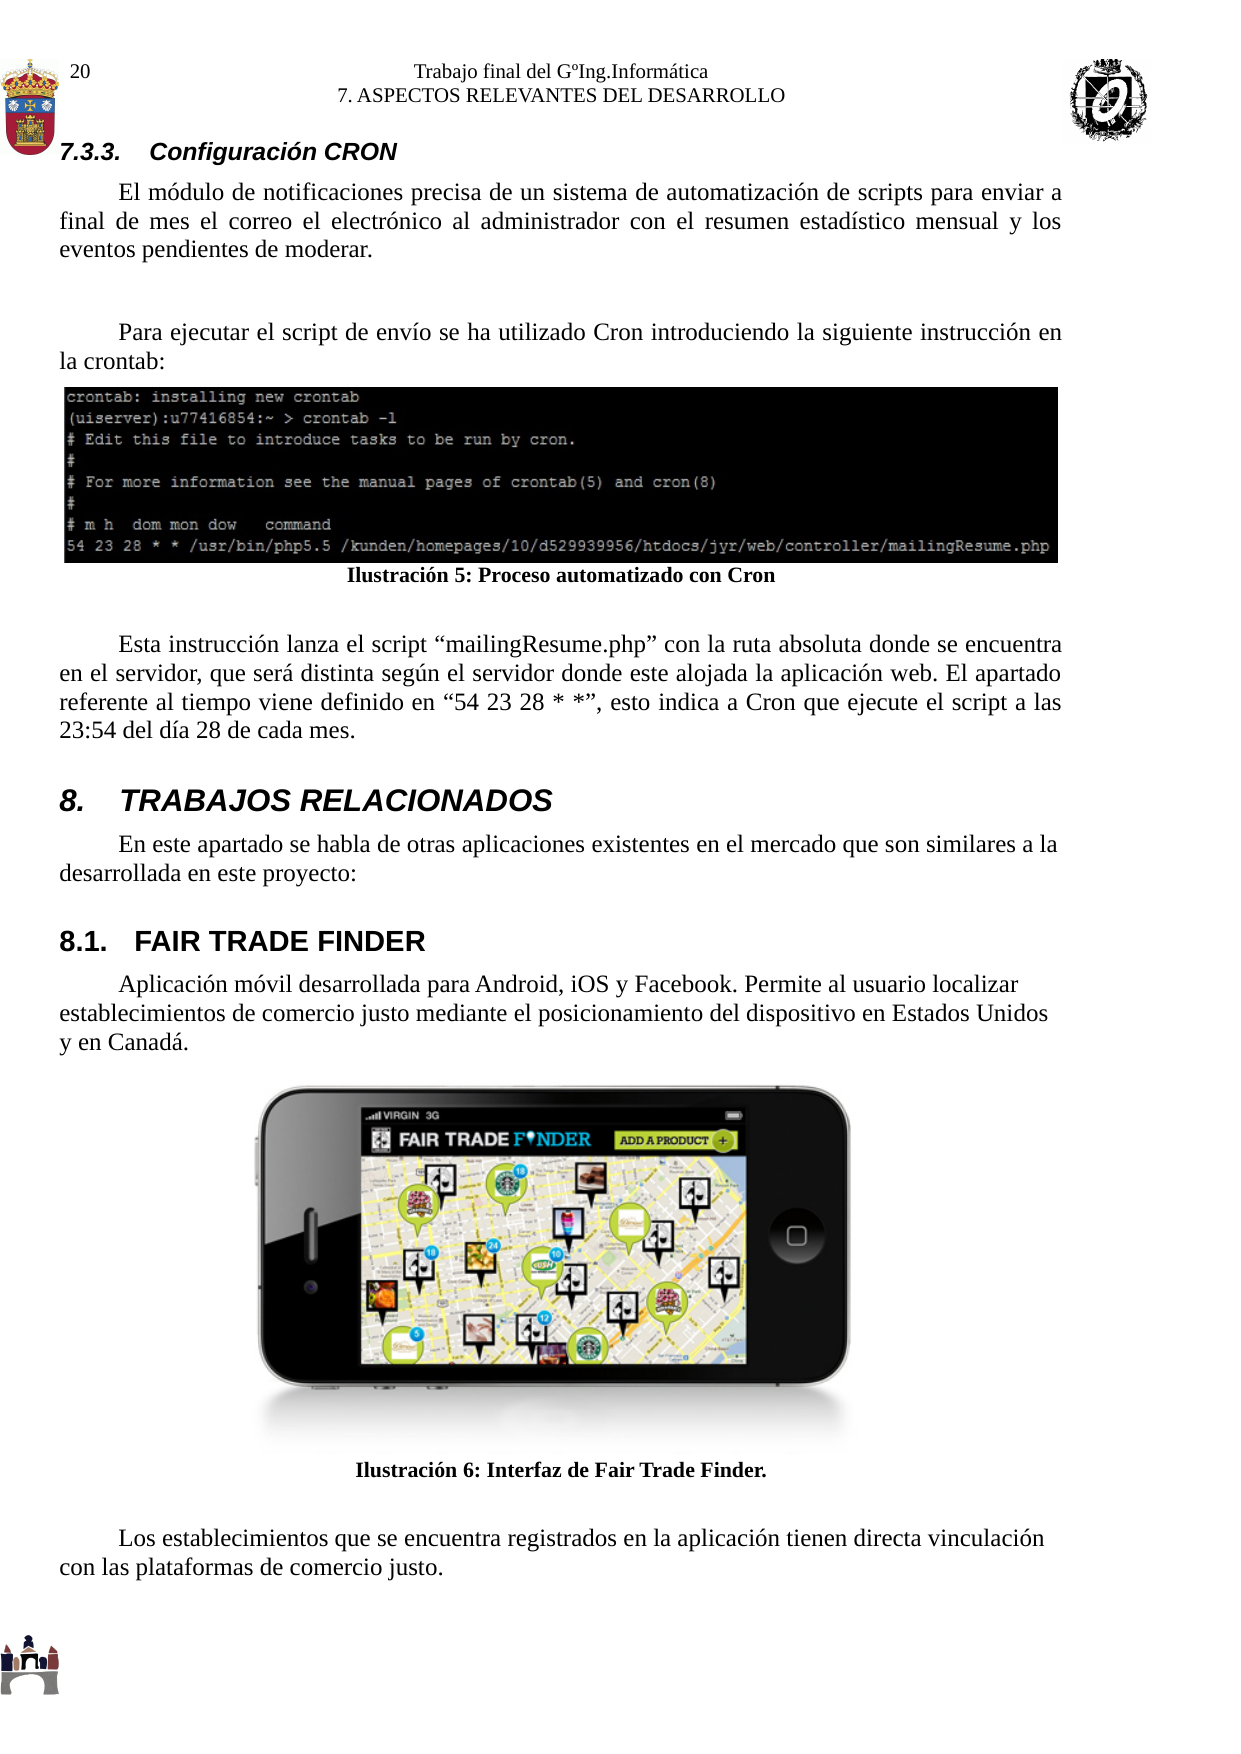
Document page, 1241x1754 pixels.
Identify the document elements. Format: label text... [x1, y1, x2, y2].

text En este apartado se habla de otras aplicaciones existentes en el mercado que son similares a la desarrollada en este proyecto: [59, 829, 1063, 887]
picture [243, 1068, 879, 1457]
text Aplicación móvil desarrollada para Android, iOS y Facebook. Permite al usuario localizar establecimientos de comercio justo mediante el posicionamiento del dispositivo en Estados Unidos y en Canadá. [59, 969, 1063, 1056]
subtitle TRABAJOS RELACIONADOS [59, 782, 1063, 818]
text Para ejecutar el script de envío se ha utilizado Cron introduciendo la siguiente instrucción en la crontab: [59, 317, 1063, 374]
picture [1063, 59, 1152, 144]
picture [0, 1634, 59, 1695]
text Los establecimientos que se encuentra registrados en la aplicación tienen directa vinculación con las plataformas de comercio justo. [59, 1523, 1063, 1581]
text El módulo de notificaciones precisa de un sistema de automatización de scripts para enviar a final de mes el correo el electrónico al administrador con el resumen estadístico mensual y los eventos pendientes de moderar. [59, 177, 1063, 263]
text Ilustración 6: Interfaz de Fair Trade Finder. [243, 1457, 879, 1482]
subtitle FAIR TRADE FINDER [59, 924, 1063, 958]
picture [0, 59, 59, 155]
text Ilustración 5: Proceso automatizado con Cron [58, 387, 1064, 587]
picture [64, 387, 1058, 563]
text Esta instrucción lanza el script “mailingResume.php” con la ruta absoluta donde se encuentra en el servidor, que será distinta según el servidor donde este alojada la aplicación web. El apartado referente al tiempo viene definido en “54 23 28 * *”, esto indica a Cron que ejecute el script a las 23:54 del día 28 de cada mes. [59, 629, 1063, 744]
subtitle Configuración CRON [59, 137, 1063, 165]
